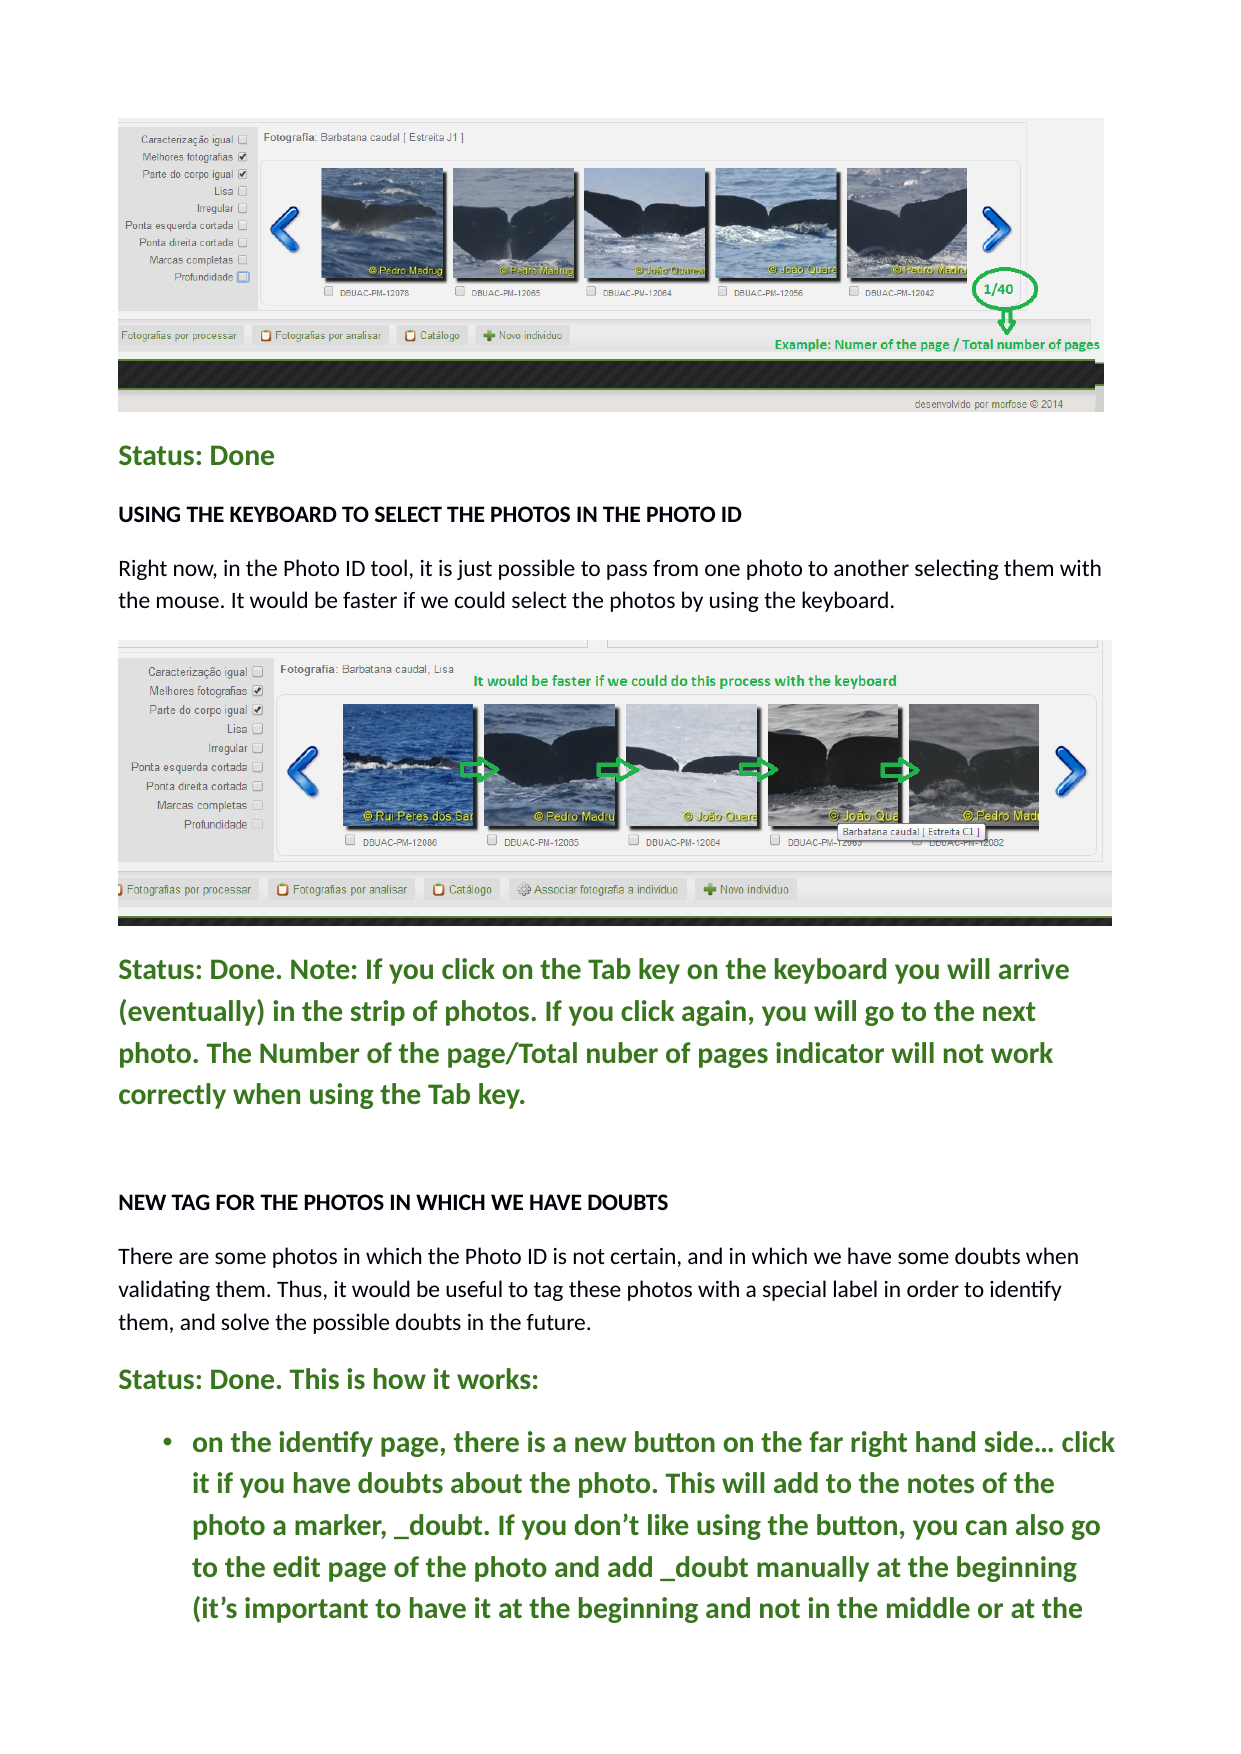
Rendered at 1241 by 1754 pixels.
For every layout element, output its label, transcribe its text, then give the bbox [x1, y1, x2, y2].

text There are some photos in which the Photo ID is not certain, and in which we have some doubts when validating them. Thus, it would be useful to tag these photos with a special label in order to identify them, and solve the possible doubts in the future. [118, 1241, 1122, 1336]
picture [118, 640, 1112, 926]
text USING THE KEYBOARD TO SELECT THE PHOTOS IN THE PHOTO ID [118, 499, 1122, 528]
picture [118, 118, 1104, 412]
text Status: Done [118, 437, 1122, 473]
text Status: Done. Note: If you click on the Tab key on the keyboard you will arrive (eventually) in the strip of photos. If you click again, you will go to the next photo. The Number of the page/Total nuber of pages indicator will not work correctly when using the Tab key. [118, 951, 1122, 1112]
list on the identify page, there is a new button on the far right hand side… click it if you have doubts about the photo. This will add to the notes of the photo a marker, _doubt. If you don’t like using the button, you can also go to the edit page of the photo and add _doubt manually at the beginning (it’s important to have it at the beginning and not in the middle or at the [162, 1423, 1122, 1626]
text Right now, in the Photo ID tool, it is just possible to pass from one photo to another selecting them with the mouse. It would be faster if we could select the photos by using the keyboard. [118, 553, 1122, 615]
text NEW TAG FOR THE PHOTOS IN WHICH WE HAVE DOUBTS [118, 1187, 1122, 1216]
text Status: Done. This is how it works: [118, 1361, 1122, 1397]
